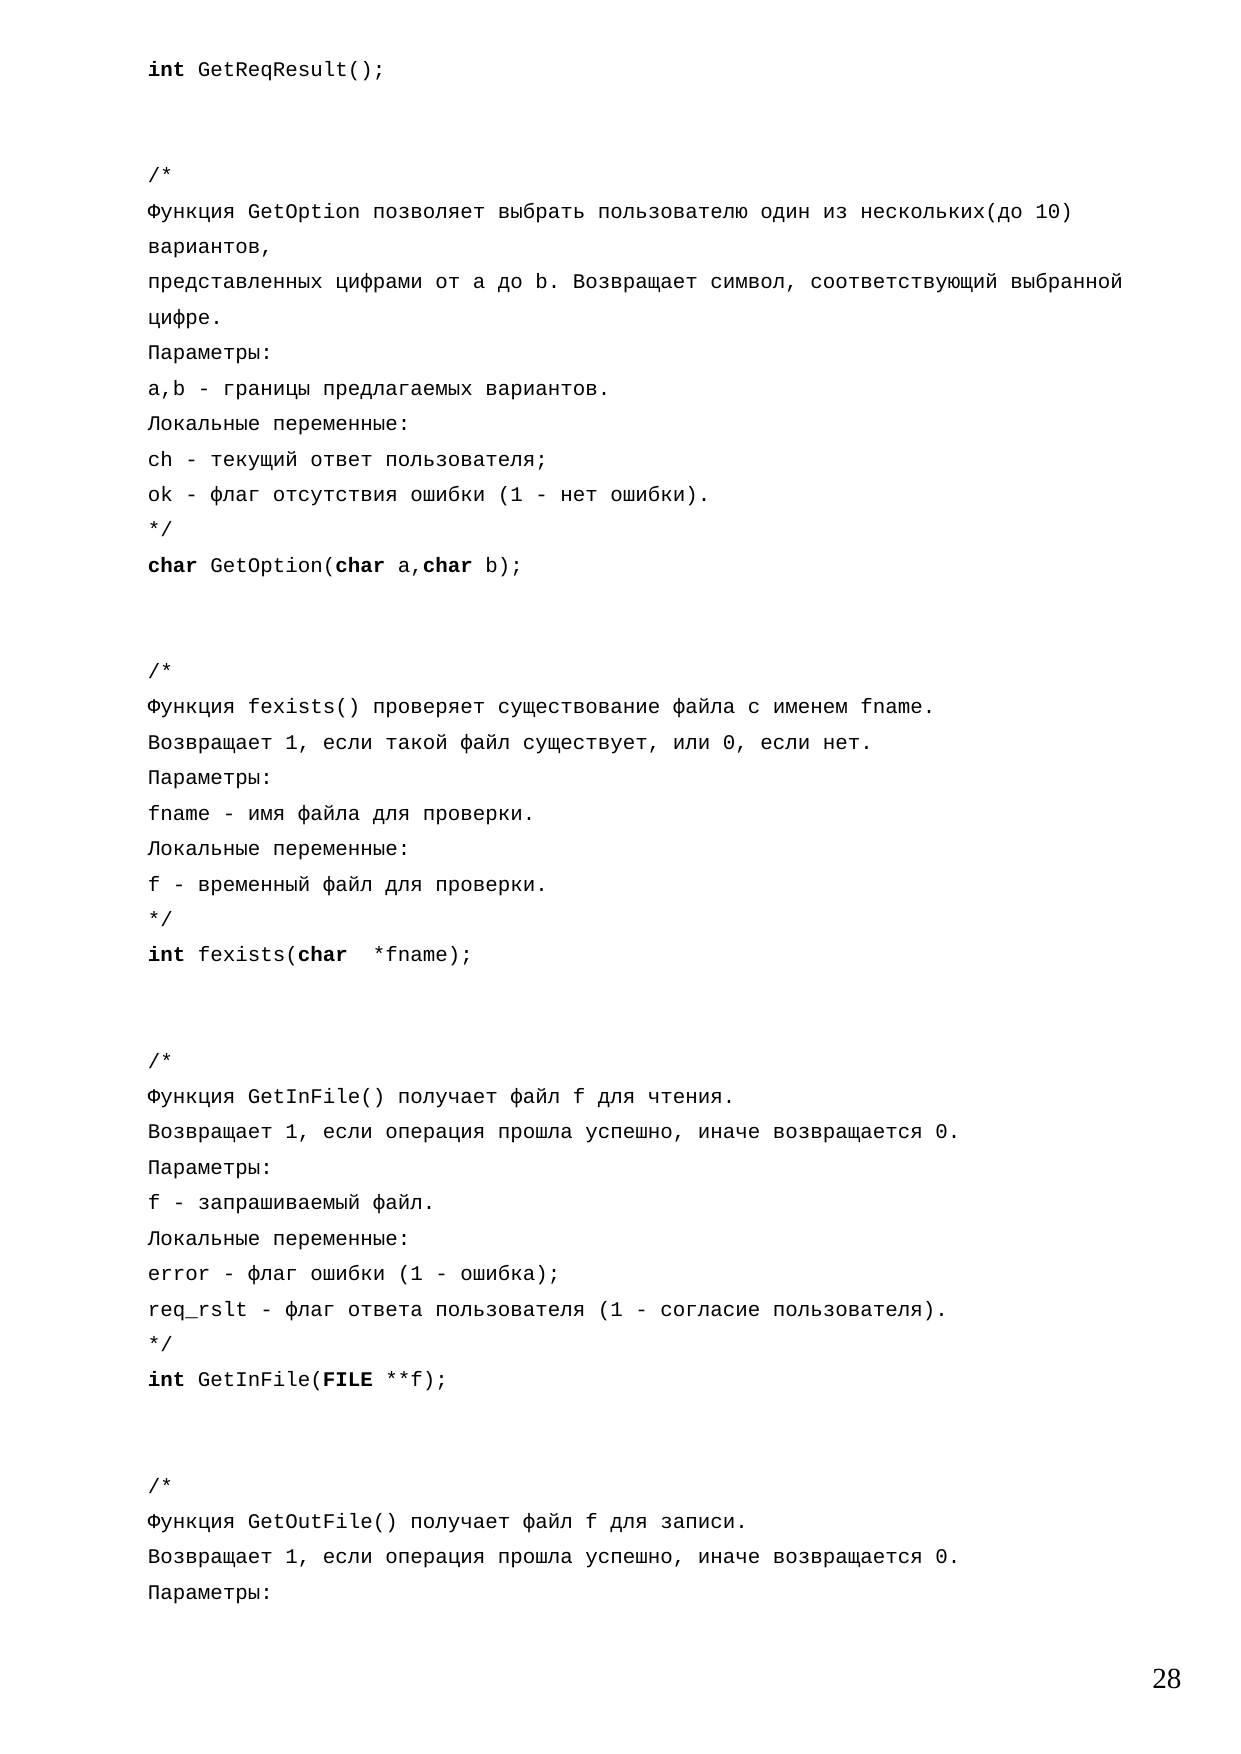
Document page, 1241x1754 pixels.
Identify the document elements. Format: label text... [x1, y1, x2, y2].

text Возвращает 1, если операция прошла успешно, иначе возвращается 0. [148, 1122, 1181, 1145]
text int GetReqResult(); [148, 59, 1181, 83]
text Функция GetOption позволяет выбрать пользователю один из нескольких(до 10) вариантов, [148, 201, 1181, 260]
text Локальные переменные: [148, 1228, 1181, 1251]
text int fexists(char *fname); [148, 944, 1181, 968]
text fname - имя файла для проверки. [148, 803, 1181, 826]
text req_rslt - флаг ответа пользователя (1 - согласие пользователя). [148, 1299, 1181, 1322]
text представленных цифрами от a до b. Возвращает символ, соответствующий выбранной цифре. [148, 272, 1181, 331]
text /* [148, 1051, 1181, 1074]
text /* [148, 165, 1181, 189]
text /* [148, 1476, 1181, 1499]
text ok - флаг отсутствия ошибки (1 - нет ошибки). [148, 484, 1181, 508]
text Функция GetInFile() получает файл f для чтения. [148, 1086, 1181, 1110]
text ch - текущий ответ пользователя; [148, 449, 1181, 472]
text /* [148, 661, 1181, 685]
text Возвращает 1, если операция прошла успешно, иначе возвращается 0. [148, 1547, 1181, 1570]
text f - запрашиваемый файл. [148, 1192, 1181, 1216]
text error - флаг ошибки (1 - ошибка); [148, 1263, 1181, 1287]
text Локальные переменные: [148, 413, 1181, 437]
text Функция fexists() проверяет существование файла с именем fname. [148, 697, 1181, 720]
text Возвращает 1, если такой файл существует, или 0, если нет. [148, 732, 1181, 756]
text int GetInFile(FILE **f); [148, 1369, 1181, 1393]
text a,b - границы предлагаемых вариантов. [148, 378, 1181, 401]
text Локальные переменные: [148, 838, 1181, 862]
text Параметры: [148, 1582, 1181, 1606]
text Функция GetOutFile() получает файл f для записи. [148, 1511, 1181, 1535]
text Параметры: [148, 342, 1181, 366]
text */ [148, 519, 1181, 543]
text Параметры: [148, 1157, 1181, 1181]
text */ [148, 909, 1181, 933]
text Параметры: [148, 767, 1181, 791]
text f - временный файл для проверки. [148, 874, 1181, 897]
text */ [148, 1334, 1181, 1358]
text char GetOption(char a,char b); [148, 555, 1181, 578]
